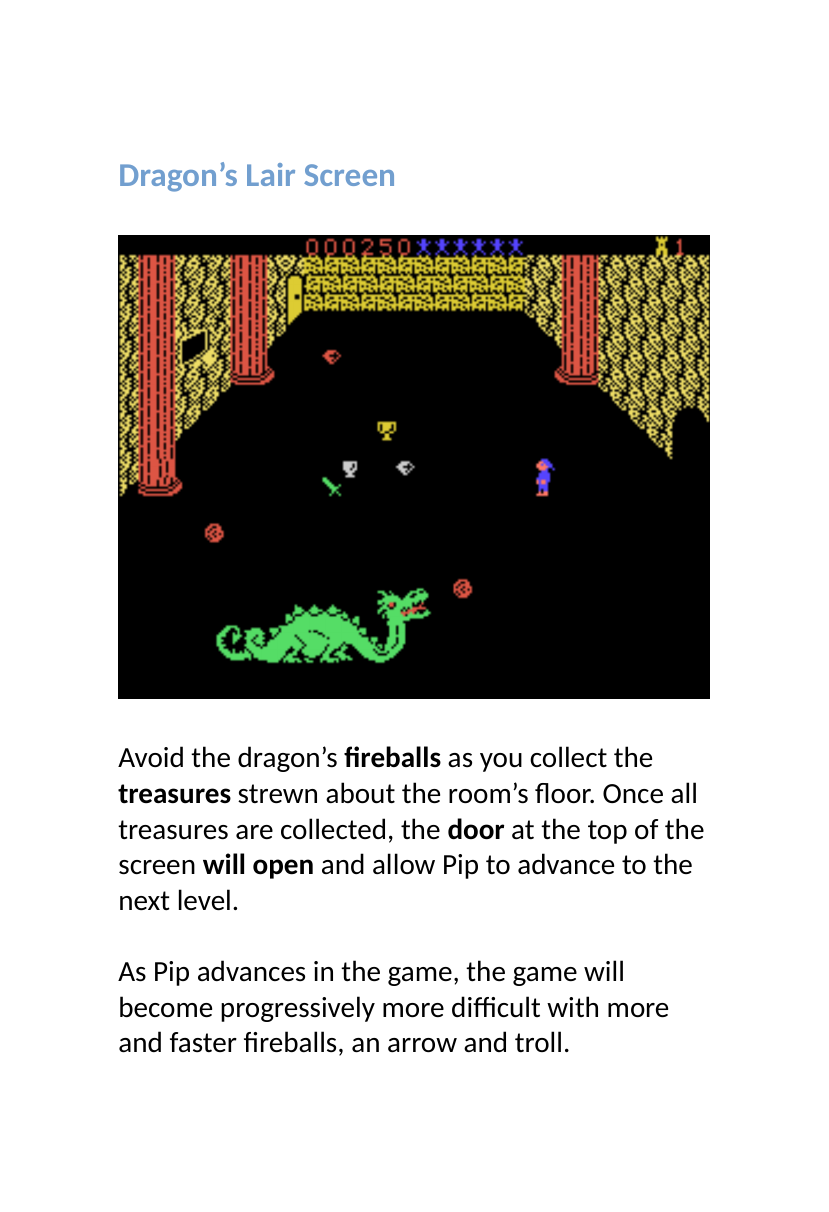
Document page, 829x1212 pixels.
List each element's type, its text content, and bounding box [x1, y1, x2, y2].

text As Pip advances in the game, the game will become progressively more difficult with more and faster fireballs, an arrow and troll. [118, 953, 710, 1060]
picture [118, 235, 710, 699]
text Dragon’s Lair Screen [118, 154, 710, 194]
text Avoid the dragon’s fireballs as you collect the treasures strewn about the room’s floor. Once all treasures are collected, the door at the top of the screen will open and allow Pip to advance to the next level. [118, 739, 710, 918]
